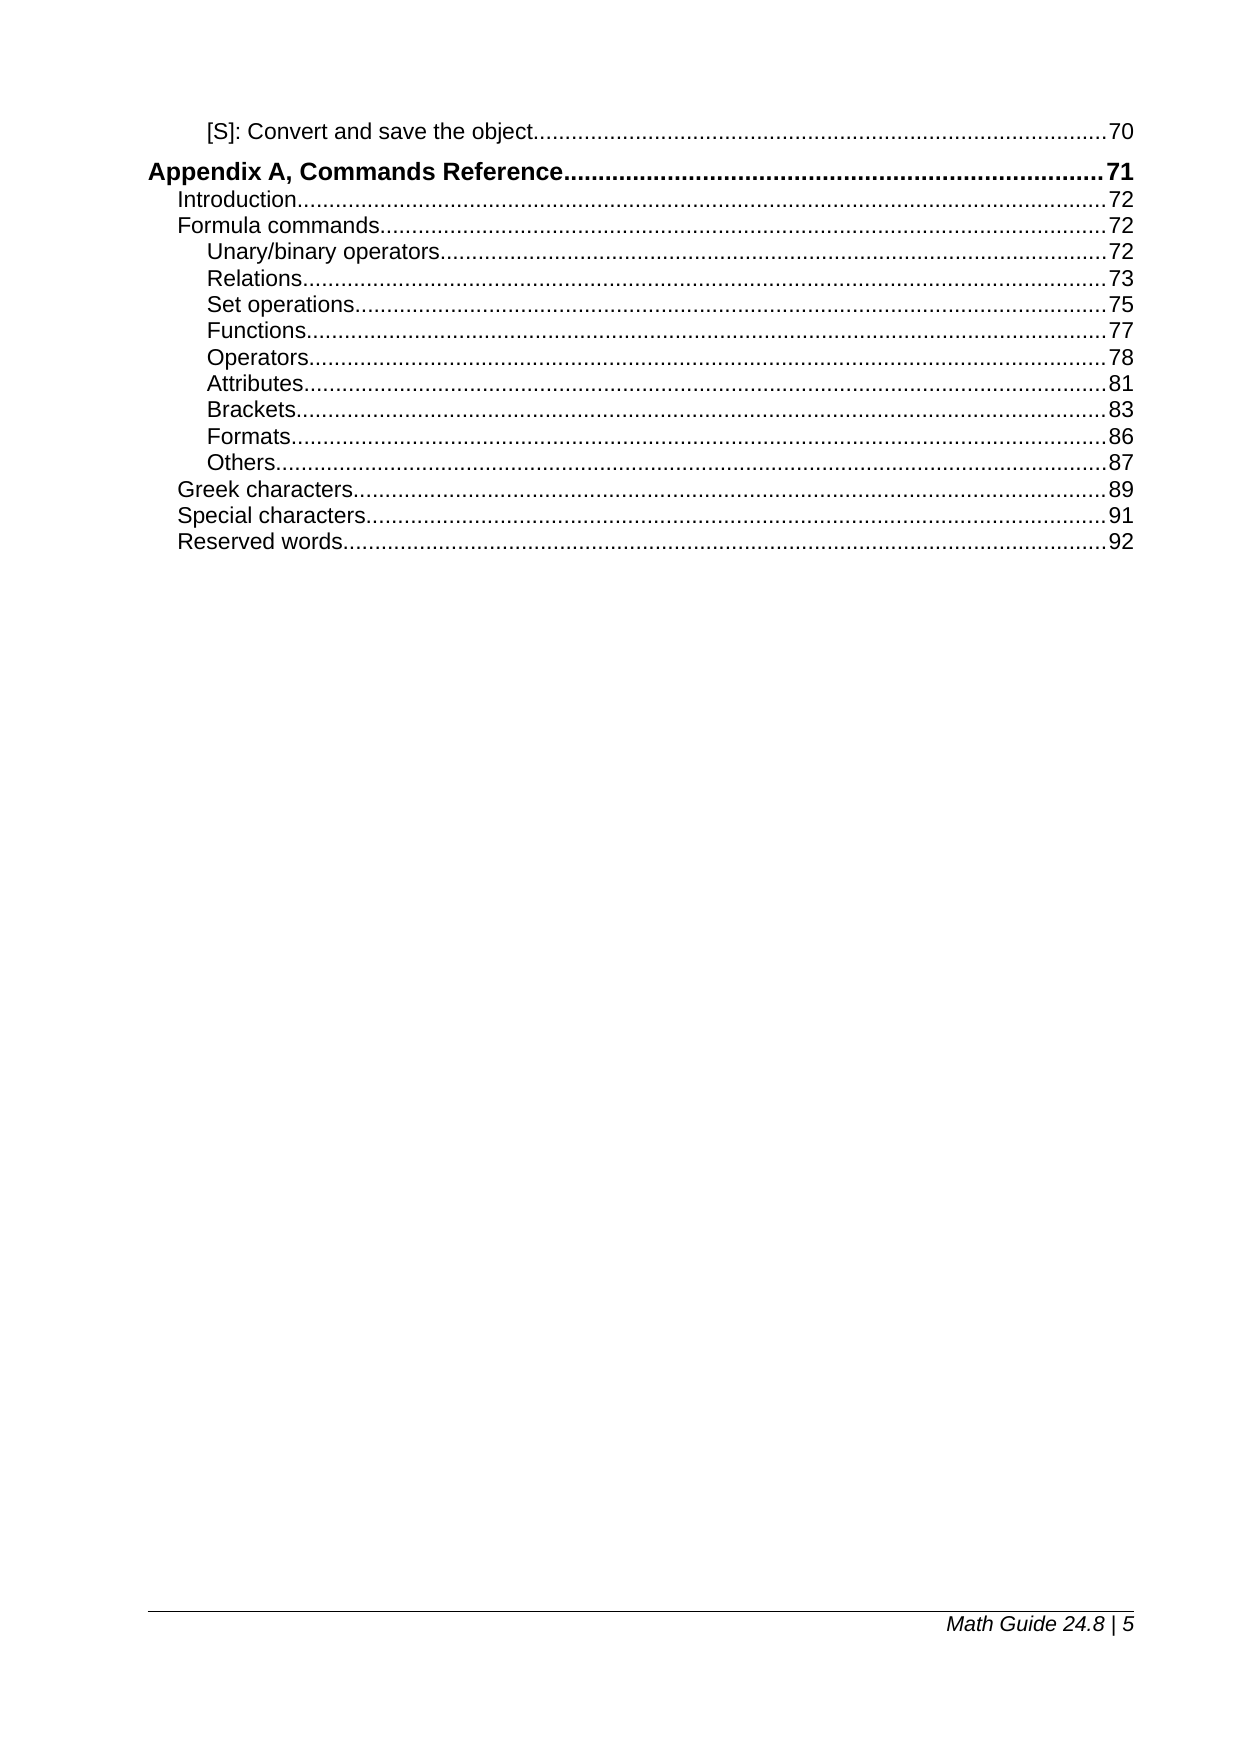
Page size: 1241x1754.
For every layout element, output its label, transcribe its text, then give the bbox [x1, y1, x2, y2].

text Appendix A, Commands Reference 71 [148, 157, 1134, 186]
text Functions 77 [207, 317, 1134, 344]
text Operators 78 [207, 344, 1134, 370]
text Introduction 72 [177, 186, 1134, 212]
text Relations 73 [207, 265, 1134, 291]
text Greek characters 89 [177, 476, 1134, 502]
text Reserved words 92 [177, 528, 1134, 554]
text Formula commands 72 [177, 212, 1134, 238]
text Unary/binary operators 72 [207, 238, 1134, 265]
text Set operations 75 [207, 291, 1134, 317]
text Others 87 [207, 449, 1134, 476]
text [S]: Convert and save the object 70 [207, 118, 1134, 144]
text Brackets 83 [207, 396, 1134, 423]
text Attributes 81 [207, 370, 1134, 396]
text Special characters 91 [177, 502, 1134, 528]
text Formats 86 [207, 423, 1134, 449]
